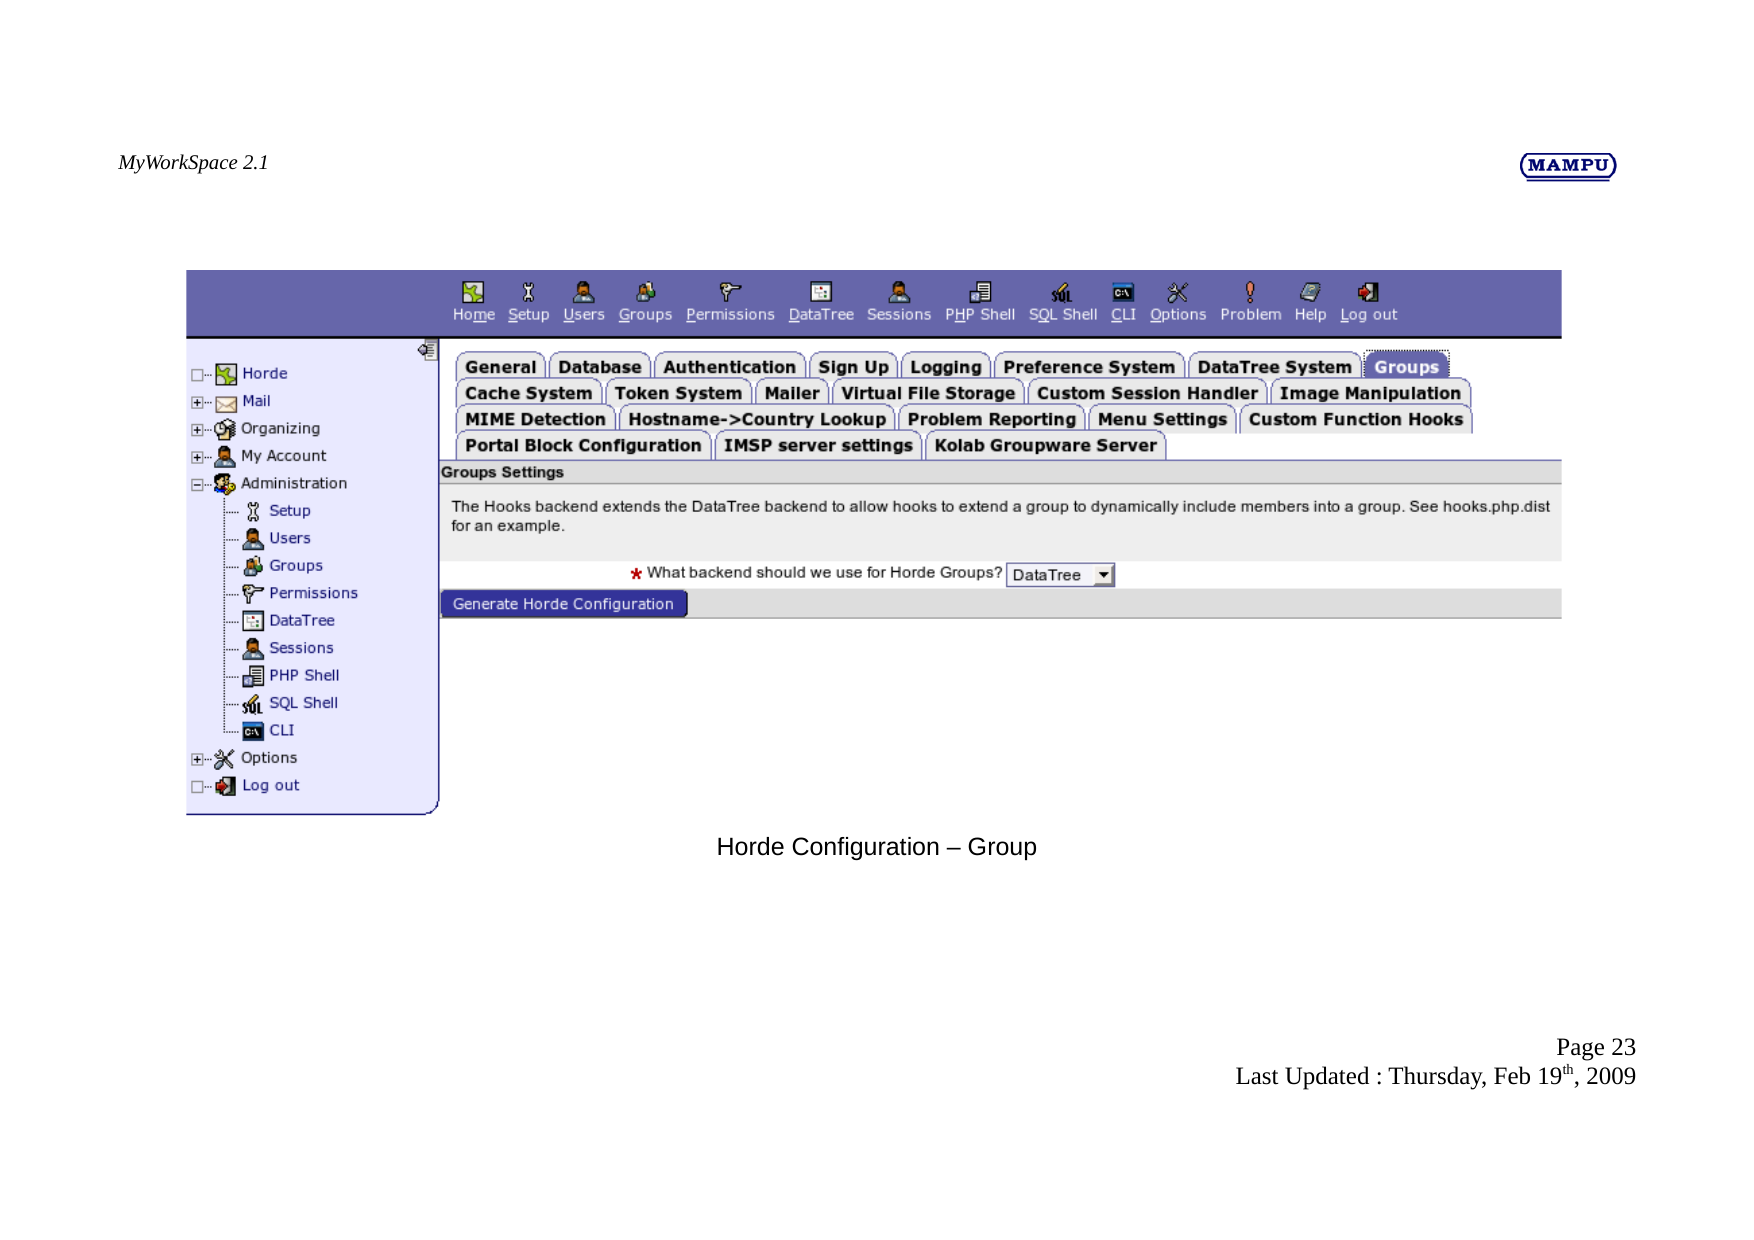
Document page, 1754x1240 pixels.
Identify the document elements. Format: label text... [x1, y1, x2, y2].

picture [186, 270, 1562, 818]
text Horde Configuration – Group [118, 264, 1636, 861]
picture [1517, 150, 1622, 183]
